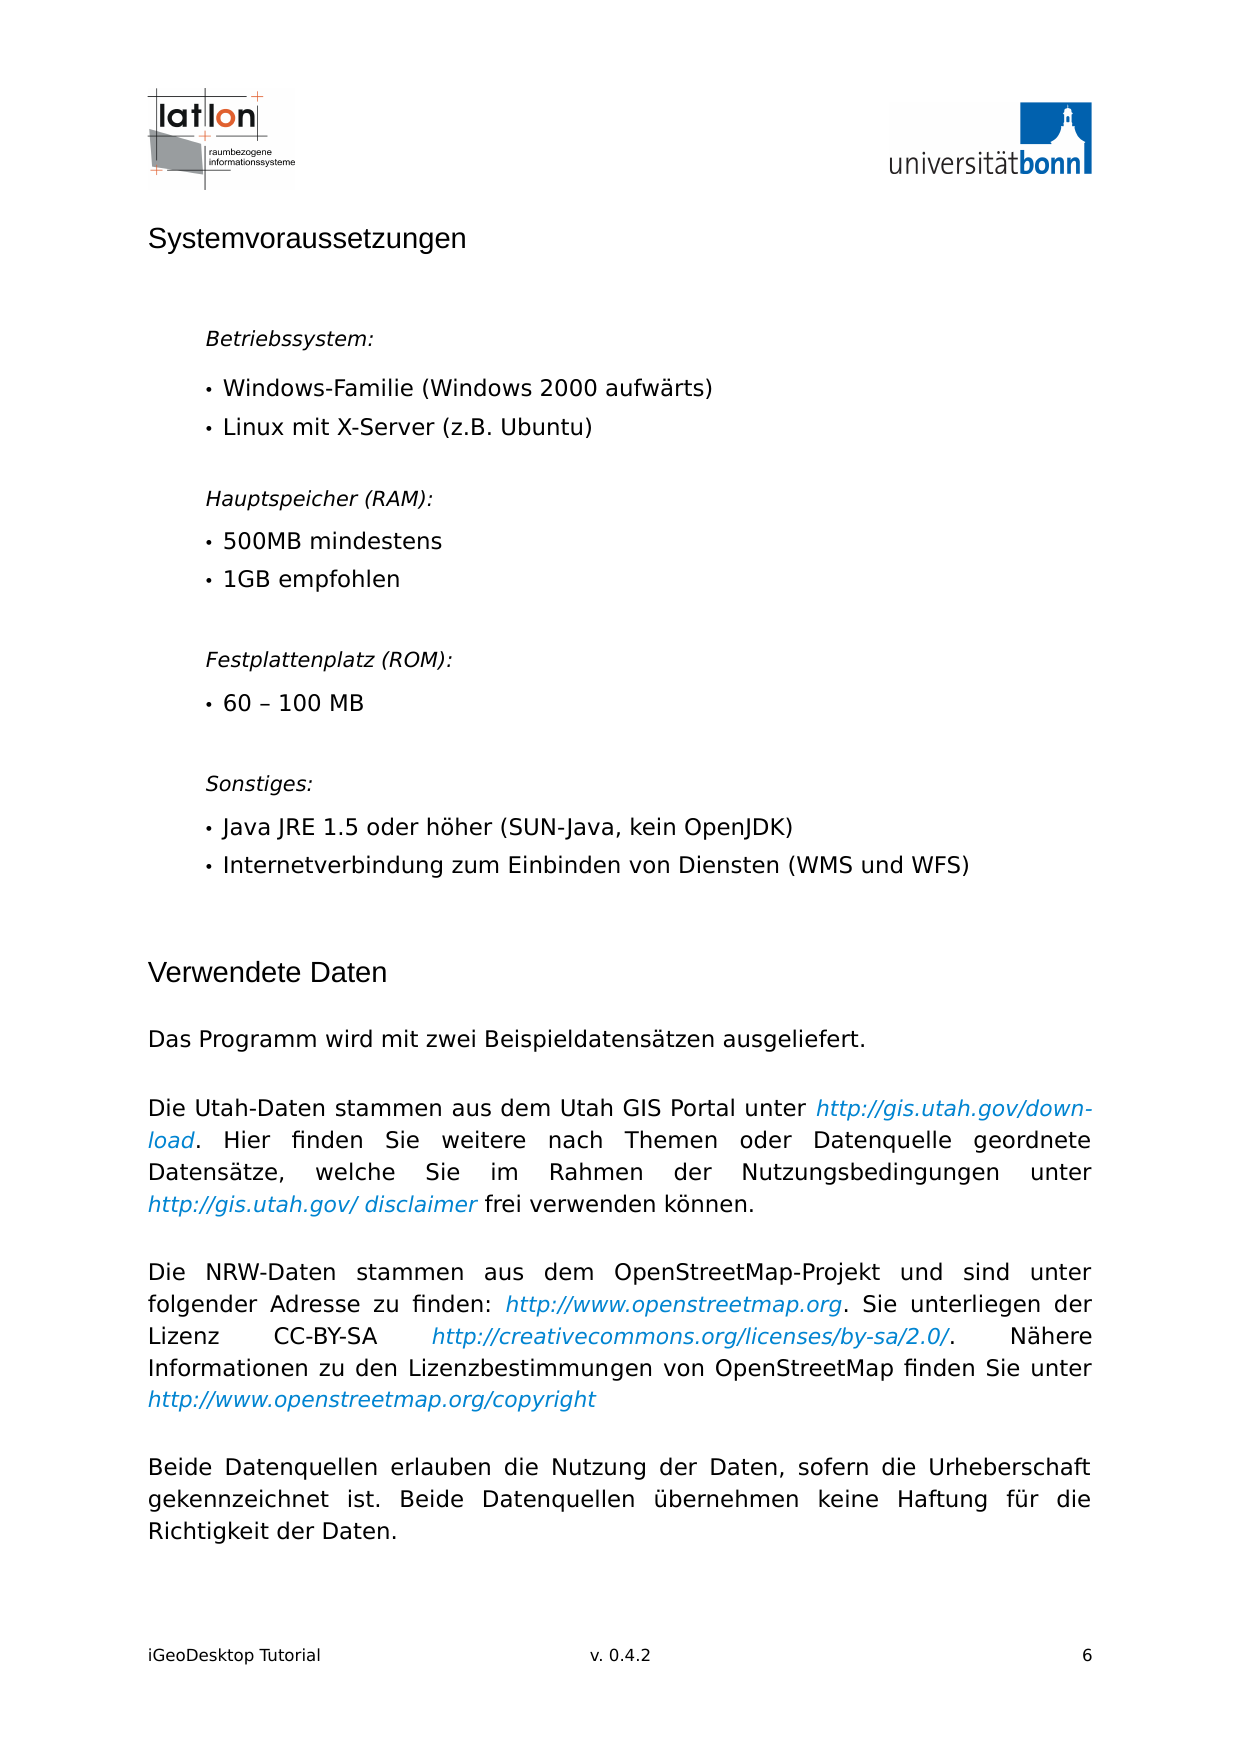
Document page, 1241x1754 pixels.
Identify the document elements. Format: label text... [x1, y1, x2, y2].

text Festplattenplatz (ROM): [206, 648, 1092, 673]
picture [889, 102, 1093, 174]
text Beide Datenquellen erlauben die Nutzung der Daten, sofern die Urheberschaft gekennzeichnet ist. Beide Datenquellen übernehmen keine Haftung für die Richtigkeit der Daten. [148, 1454, 1092, 1545]
subtitle Verwendete Daten [148, 915, 1092, 989]
list Java JRE 1.5 oder höher (SUN-Java, kein OpenJDK) [206, 814, 1092, 841]
text Hauptspeicher (RAM): [206, 487, 1092, 511]
list 60 – 100 MB [206, 690, 1092, 749]
subtitle Systemvoraussetzungen [148, 221, 1092, 295]
list Windows-Familie (Windows 2000 aufwärts) [206, 375, 1092, 401]
list Internetverbindung zum Einbinden von Diensten (WMS und WFS) [206, 852, 1092, 879]
list 1GB empfohlen [206, 566, 1092, 625]
text Das Programm wird mit zwei Beispieldatensätzen ausgeliefert. [148, 1026, 1092, 1053]
picture [147, 88, 295, 190]
list 500MB mindestens [206, 528, 1092, 555]
text Die Utah-Daten stammen aus dem Utah GIS Portal unter http://gis.utah.gov/down­load. Hier finden Sie weitere nach Themen oder Datenquelle geordnete Datensätze, welche Sie im Rahmen der Nutzungsbedingungen unter http://gis.utah.gov/ disclaimer frei verwenden können. [148, 1095, 1092, 1217]
list Linux mit X-Server (z.B. Ubuntu) [206, 414, 1092, 468]
text Die NRW-Daten stammen aus dem OpenStreetMap-Projekt und sind unter folgender Adresse zu finden: http://www.open­streetmap.org. Sie unterliegen der Lizenz CC-BY-SA http://creative­commons.org/licenses/by-sa/2.0/. Nähere Informationen zu den Lizenzbestimmun­gen von OpenStreetMap finden Sie unter http://www.openstreet­map.org/copyright [148, 1259, 1092, 1413]
text Sonstiges: [206, 772, 1092, 797]
text Betriebssystem: [206, 327, 1092, 351]
